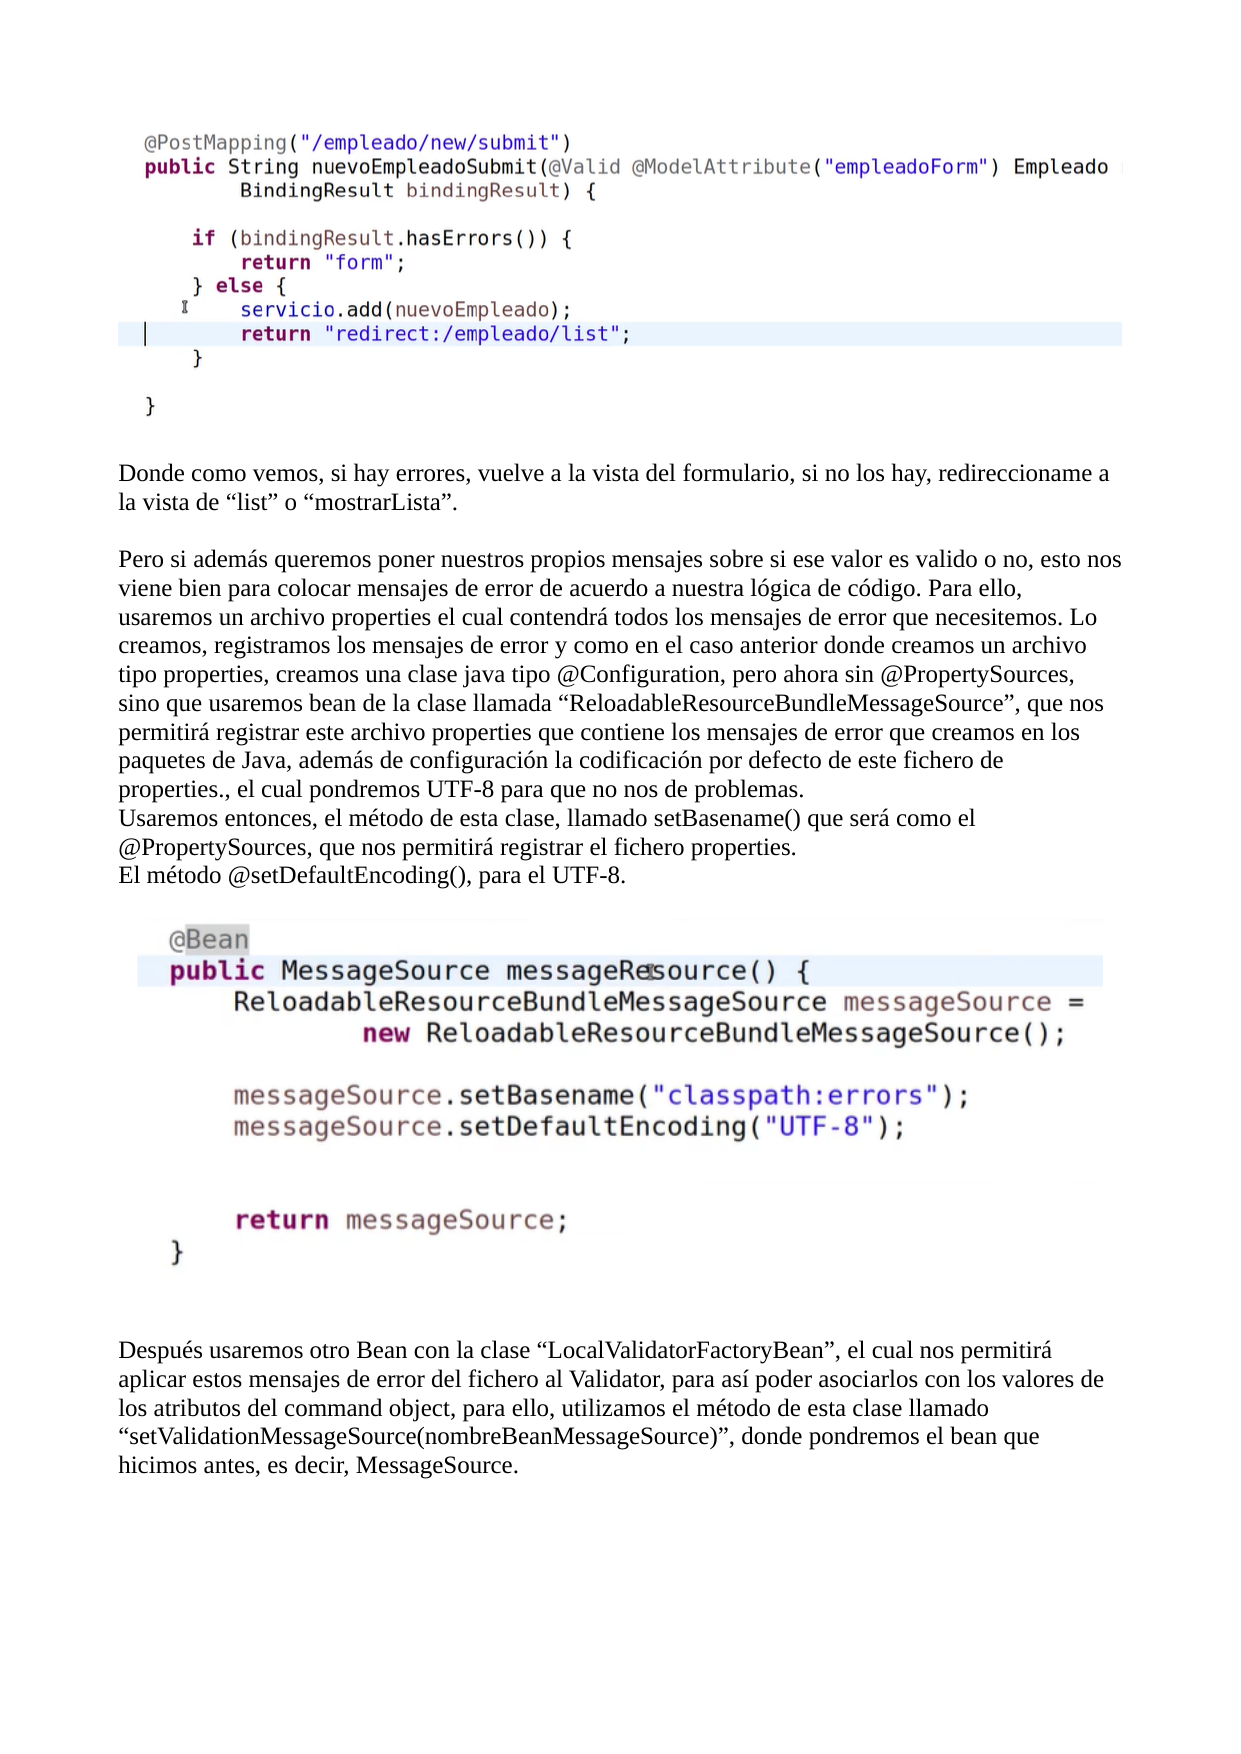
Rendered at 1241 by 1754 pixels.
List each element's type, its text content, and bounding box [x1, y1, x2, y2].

text Donde como vemos, si hay errores, vuelve a la vista del formulario, si no los hay, redireccioname a la vista de “list” o “mostrarLista”. [118, 458, 1122, 516]
text Después usaremos otro Bean con la clase “LocalValidatorFactoryBean”, el cual nos permitirá aplicar estos mensajes de error del fichero al Validator, para así poder asociarlos con los valores de los atributos del command object, para ello, utilizamos el método de esta clase llamado “setValidationMessageSource(nombreBeanMessageSource)”, donde pondremos el bean que hicimos antes, es decir, MessageSource. [118, 1335, 1122, 1479]
picture [118, 118, 1123, 430]
text Usaremos entonces, el método de esta clase, llamado setBasename() que será como el @PropertySources, que nos permitirá registrar el fichero properties. [118, 803, 1122, 861]
text El método @setDefaultEncoding(), para el UTF-8. [118, 861, 1122, 889]
text Pero si además queremos poner nuestros propios mensajes sobre si ese valor es valido o no, esto nos viene bien para colocar mensajes de error de acuerdo a nuestra lógica de código. Para ello, usaremos un archivo properties el cual contendrá todos los mensajes de error que necesitemos. Lo creamos, registramos los mensajes de error y como en el caso anterior donde creamos un archivo tipo properties, creamos una clase java tipo @Configuration, pero ahora sin @PropertySources, sino que usaremos bean de la clase llamada “ReloadableResourceBundleMessageSource”, que nos permitirá registrar este archivo properties que contiene los mensajes de error que creamos en los paquetes de Java, además de configuración la codificación por defecto de este fichero de properties., el cual pondremos UTF-8 para que no nos de problemas. [118, 544, 1122, 803]
picture [137, 918, 1103, 1278]
